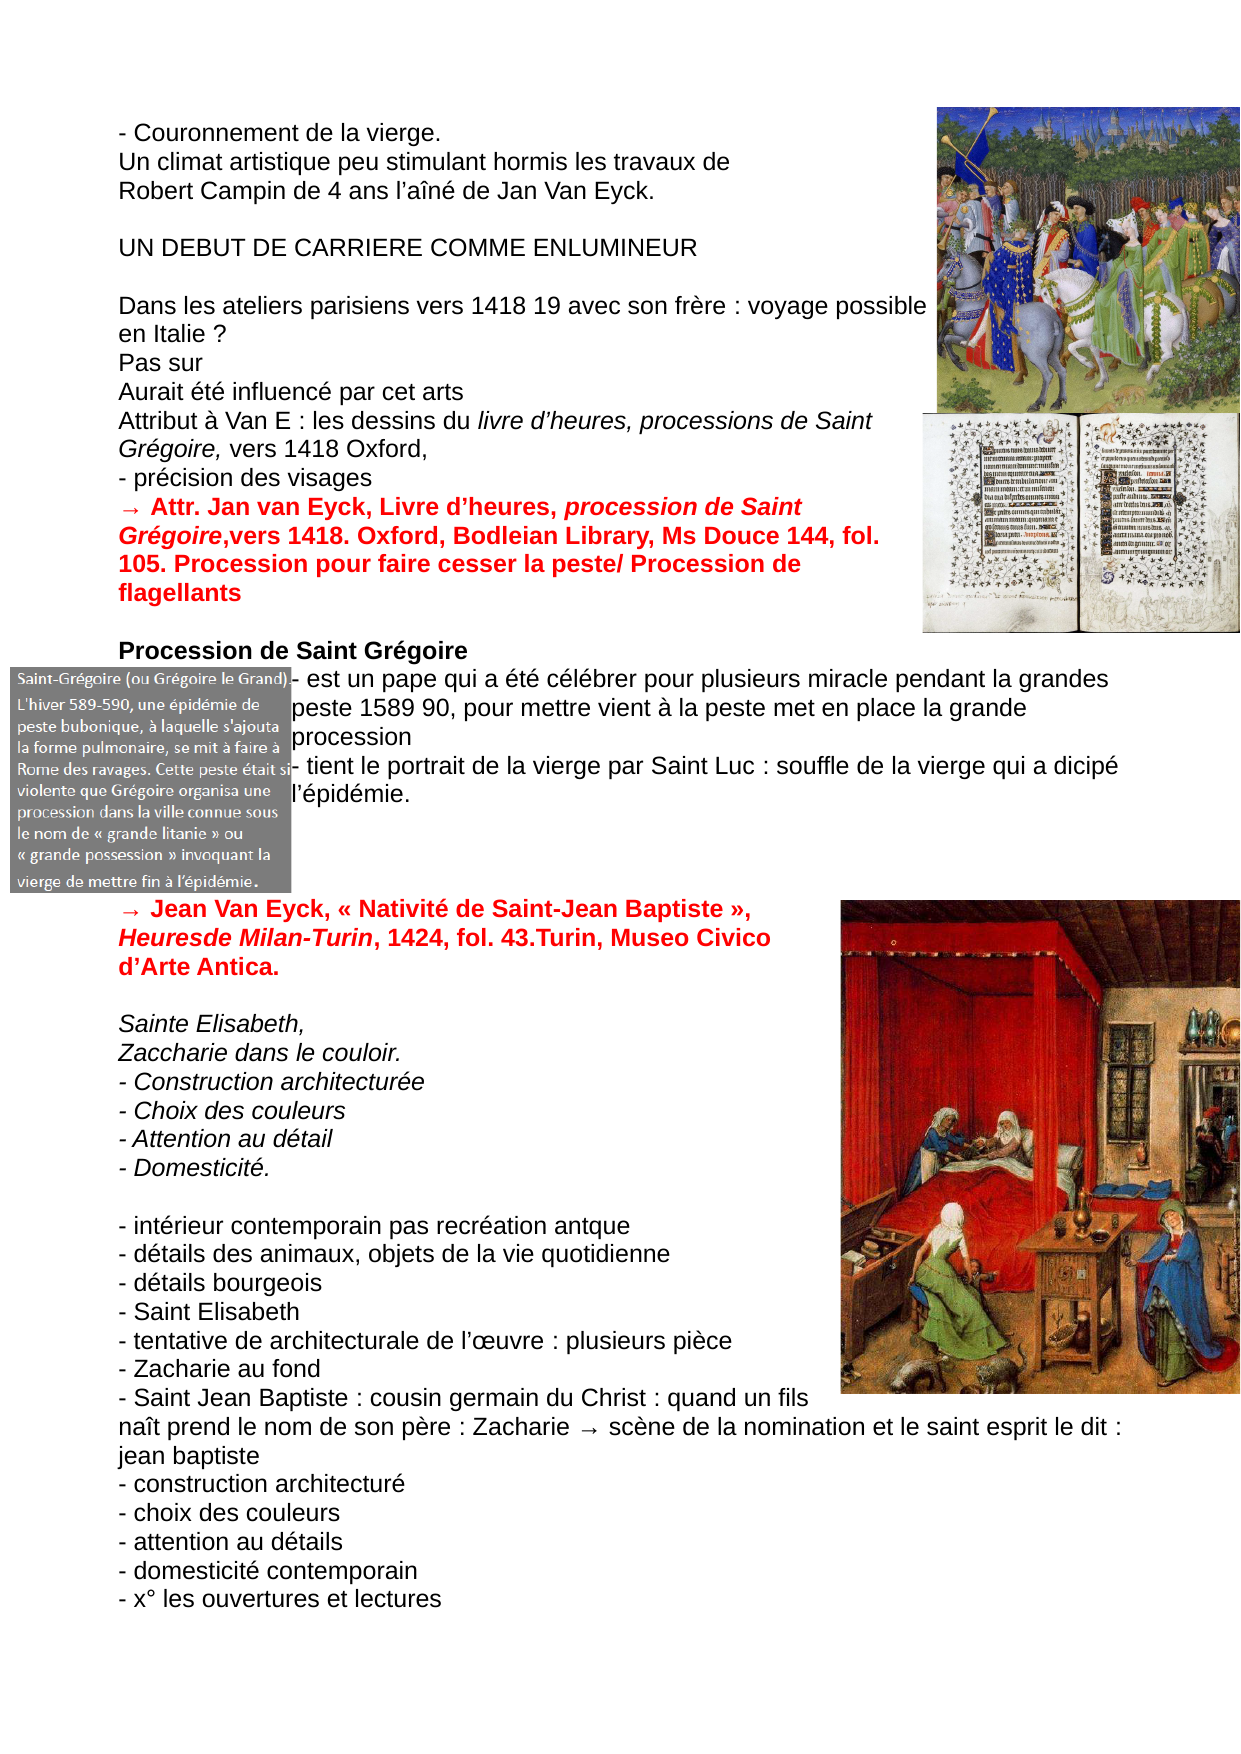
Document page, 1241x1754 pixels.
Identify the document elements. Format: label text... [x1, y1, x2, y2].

text - tentative de architecturale de l’œuvre : plusieurs pièce [118, 1326, 840, 1354]
text - Attention au détail [118, 1124, 840, 1153]
text - Saint Elisabeth [118, 1297, 840, 1326]
text - détails bourgeois [118, 1268, 840, 1297]
text - domesticité contemporain [118, 1556, 1122, 1584]
text - détails des animaux, objets de la vie quotidienne [118, 1239, 840, 1268]
text Procession de Saint Grégoire [118, 636, 1122, 664]
text Pas sur [118, 348, 936, 377]
text - précision des visages [118, 463, 922, 492]
text → Jean Van Eyck, « Nativité de Saint-Jean Baptiste », Heuresde Milan-Turin, 1424, fol. 43.Turin, Museo Civico d’Arte Antica. [118, 894, 1122, 981]
text - attention au détails [118, 1527, 1122, 1556]
text - intérieur contemporain pas recréation antque [118, 1211, 840, 1239]
picture [922, 107, 1240, 633]
text - choix des couleurs [118, 1498, 1122, 1527]
text - construction architecturé [118, 1469, 1122, 1498]
text Dans les ateliers parisiens vers 1418 19 avec son frère : voyage possible en Italie ? [118, 291, 936, 348]
text - Construction architecturée [118, 1067, 840, 1096]
text - Domesticité. [118, 1153, 840, 1182]
text - Zacharie au fond [118, 1354, 840, 1383]
text - tient le portrait de la vierge par Saint Luc : souffle de la vierge qui a dicipé l’épidémie. [292, 751, 1122, 808]
text - x° les ouvertures et lectures [118, 1584, 1122, 1613]
text - est un pape qui a été célébrer pour plusieurs miracle pendant la grandes peste 1589 90, pour mettre vient à la peste met en place la grande procession [118, 664, 1122, 751]
text Sainte Elisabeth, [118, 1009, 840, 1038]
text UN DEBUT DE CARRIERE COMME ENLUMINEUR [118, 233, 936, 262]
text - Saint Jean Baptiste : cousin germain du Christ : quand un fils naît prend le nom de son père : Zacharie → scène de la nomination et le saint esprit le dit : jean baptiste [118, 1383, 1122, 1469]
text → Attr. Jan van Eyck, Livre d’heures, procession de Saint Grégoire,vers 1418. Oxford, Bodleian Library, Ms Douce 144, fol. 105. Procession pour faire cesser la peste/ Procession de flagellants [118, 492, 922, 607]
text - Couronnement de la vierge. [118, 118, 936, 147]
text - Choix des couleurs [118, 1096, 840, 1124]
picture [10, 667, 292, 893]
picture [840, 900, 1241, 1394]
text Attribut à Van E : les dessins du livre d’heures, processions de Saint Grégoire, vers 1418 Oxford, [118, 406, 936, 463]
text Robert Campin de 4 ans l’aîné de Jan Van Eyck. [118, 176, 936, 204]
text Aurait été influencé par cet arts [118, 377, 936, 406]
text Un climat artistique peu stimulant hormis les travaux de [118, 147, 936, 176]
text Zaccharie dans le couloir. [118, 1038, 840, 1067]
